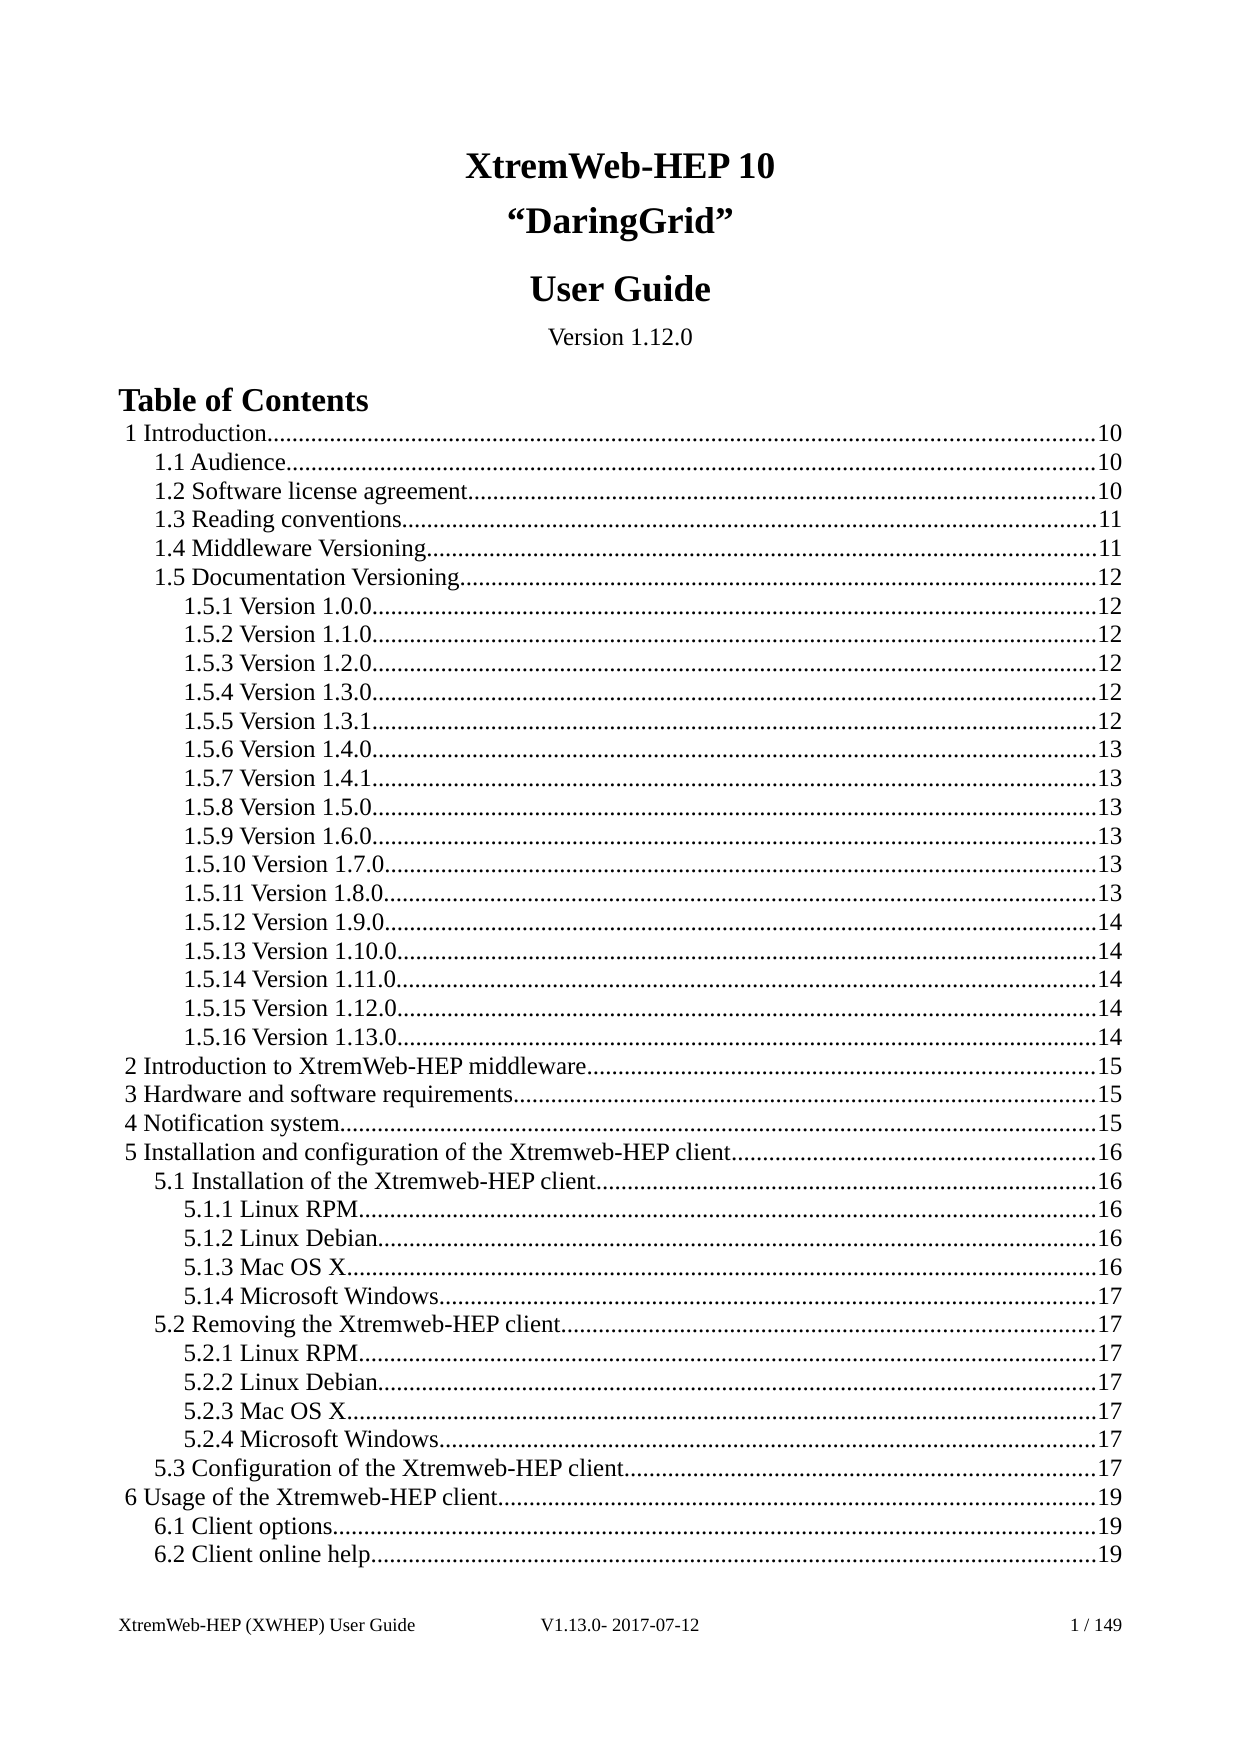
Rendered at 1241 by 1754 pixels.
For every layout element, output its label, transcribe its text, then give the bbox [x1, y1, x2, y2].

text 5.1.4 Microsoft Windows 17 [177, 1281, 1122, 1309]
text 6.1 Client options 19 [148, 1511, 1122, 1539]
text 1.5.7 Version 1.4.1 13 [177, 763, 1122, 792]
text 1.5.1 Version 1.0.0 12 [177, 591, 1122, 619]
text “DaringGrid” [118, 199, 1122, 242]
subtitle Table of Contents [118, 380, 1122, 418]
text 1.5 Documentation Versioning 12 [148, 562, 1122, 591]
text 5.1.3 Mac OS X 16 [177, 1252, 1122, 1281]
text 1.5.14 Version 1.11.0 14 [177, 964, 1122, 993]
text 1.3 Reading conventions 11 [148, 504, 1122, 533]
text 3 Hardware and software requirements 15 [118, 1079, 1122, 1108]
text 5.2.1 Linux RPM 17 [177, 1338, 1122, 1367]
text 1.5.11 Version 1.8.0 13 [177, 878, 1122, 907]
text 5.2.2 Linux Debian 17 [177, 1367, 1122, 1396]
text 5.2.3 Mac OS X 17 [177, 1396, 1122, 1424]
text 1.5.2 Version 1.1.0 12 [177, 619, 1122, 648]
subtitle User Guide [118, 267, 1122, 310]
text 1.5.10 Version 1.7.0 13 [177, 849, 1122, 878]
text 1.5.3 Version 1.2.0 12 [177, 648, 1122, 677]
text 6 Usage of the Xtremweb-HEP client 19 [118, 1482, 1122, 1511]
text 1.4 Middleware Versioning 11 [148, 533, 1122, 562]
text 5.3 Configuration of the Xtremweb-HEP client 17 [148, 1453, 1122, 1482]
text 1.5.16 Version 1.13.0 14 [177, 1022, 1122, 1051]
text 4 Notification system 15 [118, 1108, 1122, 1137]
text 1.5.9 Version 1.6.0 13 [177, 821, 1122, 849]
text 1.5.8 Version 1.5.0 13 [177, 792, 1122, 821]
text 5.1.1 Linux RPM 16 [177, 1194, 1122, 1223]
text 1 Introduction 10 [118, 418, 1122, 447]
text Version 1.12.0 [118, 322, 1122, 351]
text 1.5.6 Version 1.4.0 13 [177, 734, 1122, 763]
text 1.5.13 Version 1.10.0 14 [177, 936, 1122, 964]
text 5.2.4 Microsoft Windows 17 [177, 1424, 1122, 1453]
text 1.5.5 Version 1.3.1 12 [177, 706, 1122, 734]
text 5 Installation and configuration of the Xtremweb-HEP client 16 [118, 1137, 1122, 1166]
text 5.2 Removing the Xtremweb-HEP client 17 [148, 1309, 1122, 1338]
text 5.1.2 Linux Debian 16 [177, 1223, 1122, 1252]
text 1.5.12 Version 1.9.0 14 [177, 907, 1122, 936]
text 1.5.4 Version 1.3.0 12 [177, 677, 1122, 706]
text 1.2 Software license agreement 10 [148, 476, 1122, 504]
text 1.1 Audience 10 [148, 447, 1122, 476]
text 5.1 Installation of the Xtremweb-HEP client 16 [148, 1166, 1122, 1194]
text 2 Introduction to XtremWeb-HEP middleware 15 [118, 1051, 1122, 1079]
text 6.2 Client online help 19 [148, 1539, 1122, 1568]
text 1.5.15 Version 1.12.0 14 [177, 993, 1122, 1022]
subtitle XtremWeb-HEP 10 [118, 143, 1122, 186]
